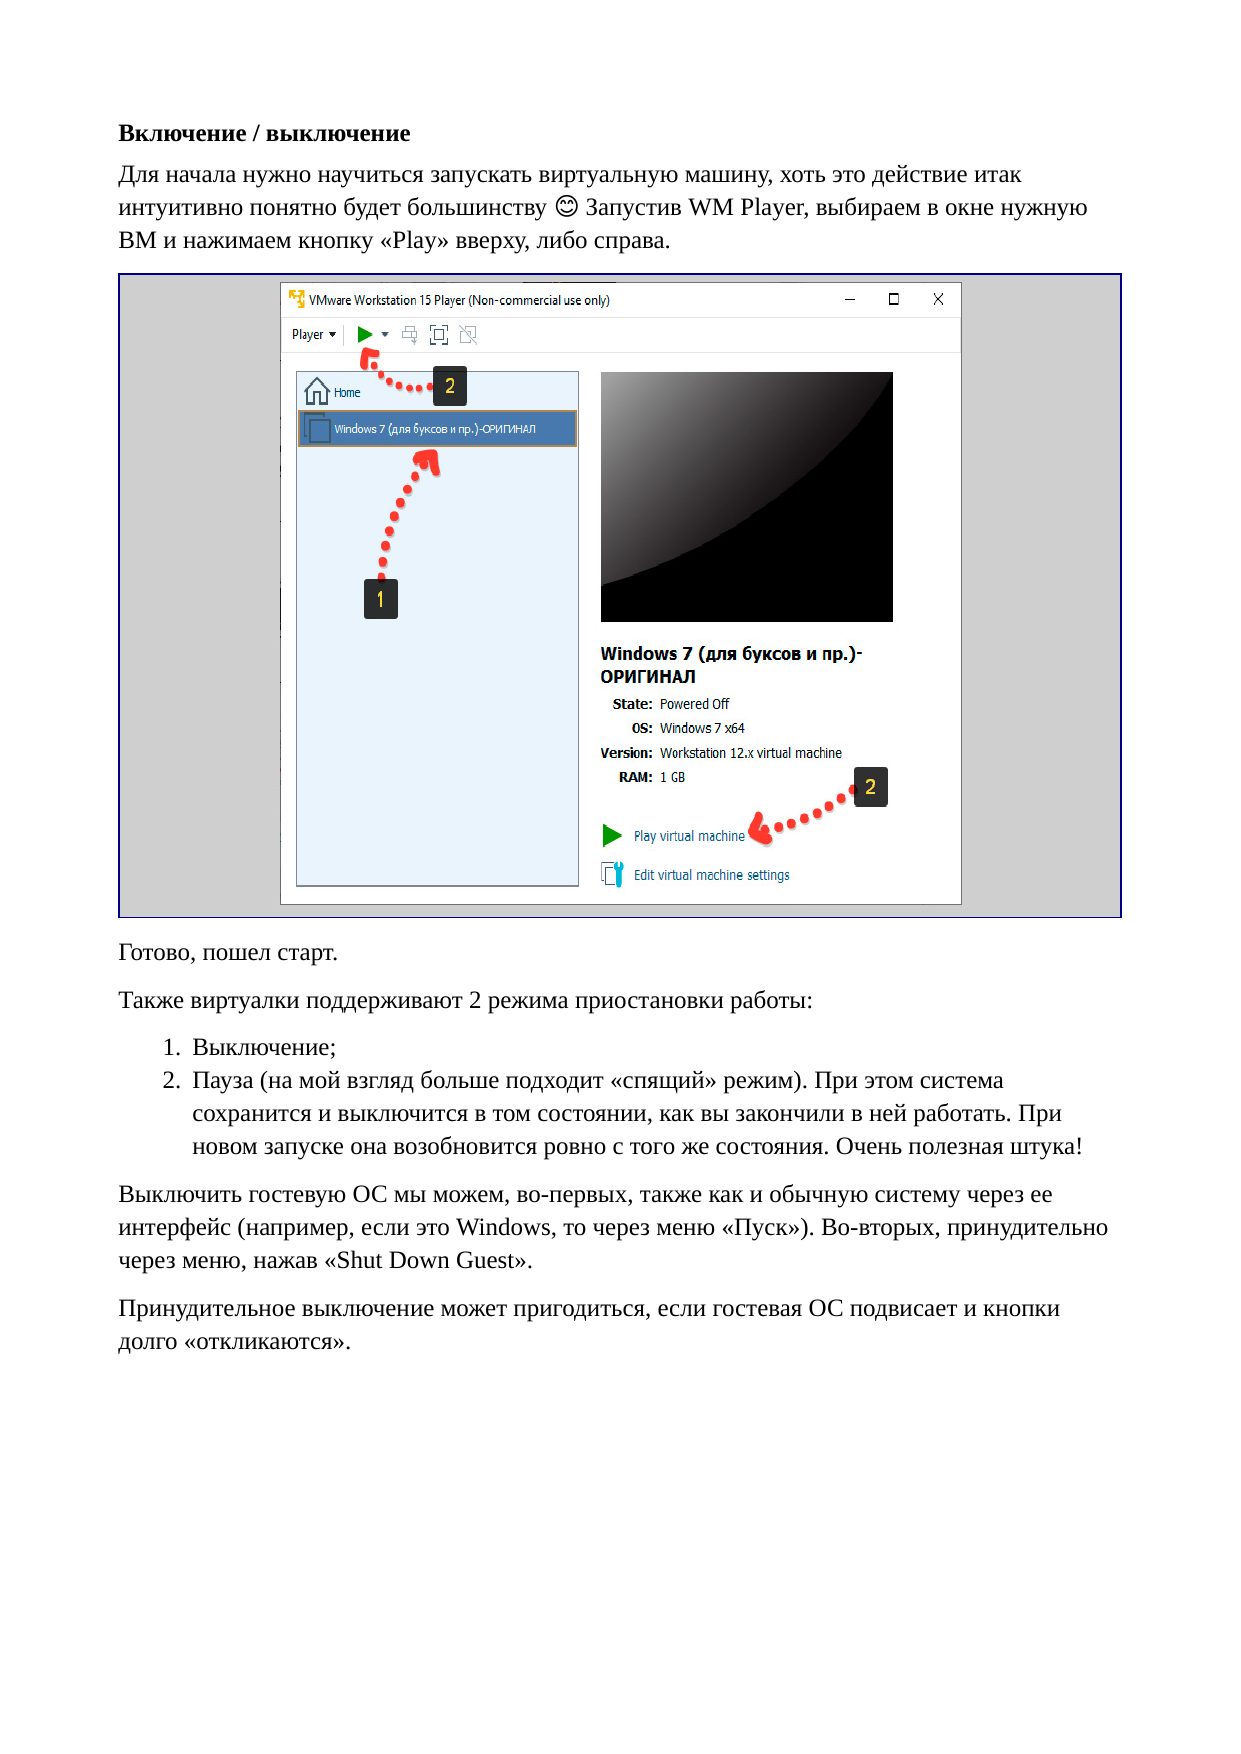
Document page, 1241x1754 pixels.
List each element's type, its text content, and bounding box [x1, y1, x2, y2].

text Готово, пошел старт. [118, 937, 1122, 966]
picture [120, 275, 1120, 917]
text Выключить гостевую ОС мы можем, во-первых, также как и обычную систему через ее интерфейс (например, если это Windows, то через меню «Пуск»). Во-вторых, принудительно через меню, нажав «Shut Down Guest». [118, 1179, 1122, 1274]
text Также виртуалки поддерживают 2 режима приостановки работы: [118, 985, 1122, 1013]
text Принудительное выключение может пригодиться, если гостевая ОС подвисает и кнопки долго «откликаются». [118, 1293, 1122, 1354]
list Выключение; [162, 1032, 1122, 1061]
list Пауза (на мой взгляд больше подходит «спящий» режим). При этом система сохранится и выключится в том состоянии, как вы закончили в ней работать. При новом запуске она возобновится ровно с того же состояния. Очень полезная штука! [162, 1065, 1122, 1160]
text Для начала нужно научиться запускать виртуальную машину, хоть это действие итак интуитивно понятно будет большинству 😊 Запустив WM Player, выбираем в окне нужную ВМ и нажимаем кнопку «Play» вверху, либо справа. [118, 159, 1122, 254]
subtitle Включение / выключение [118, 118, 1122, 147]
